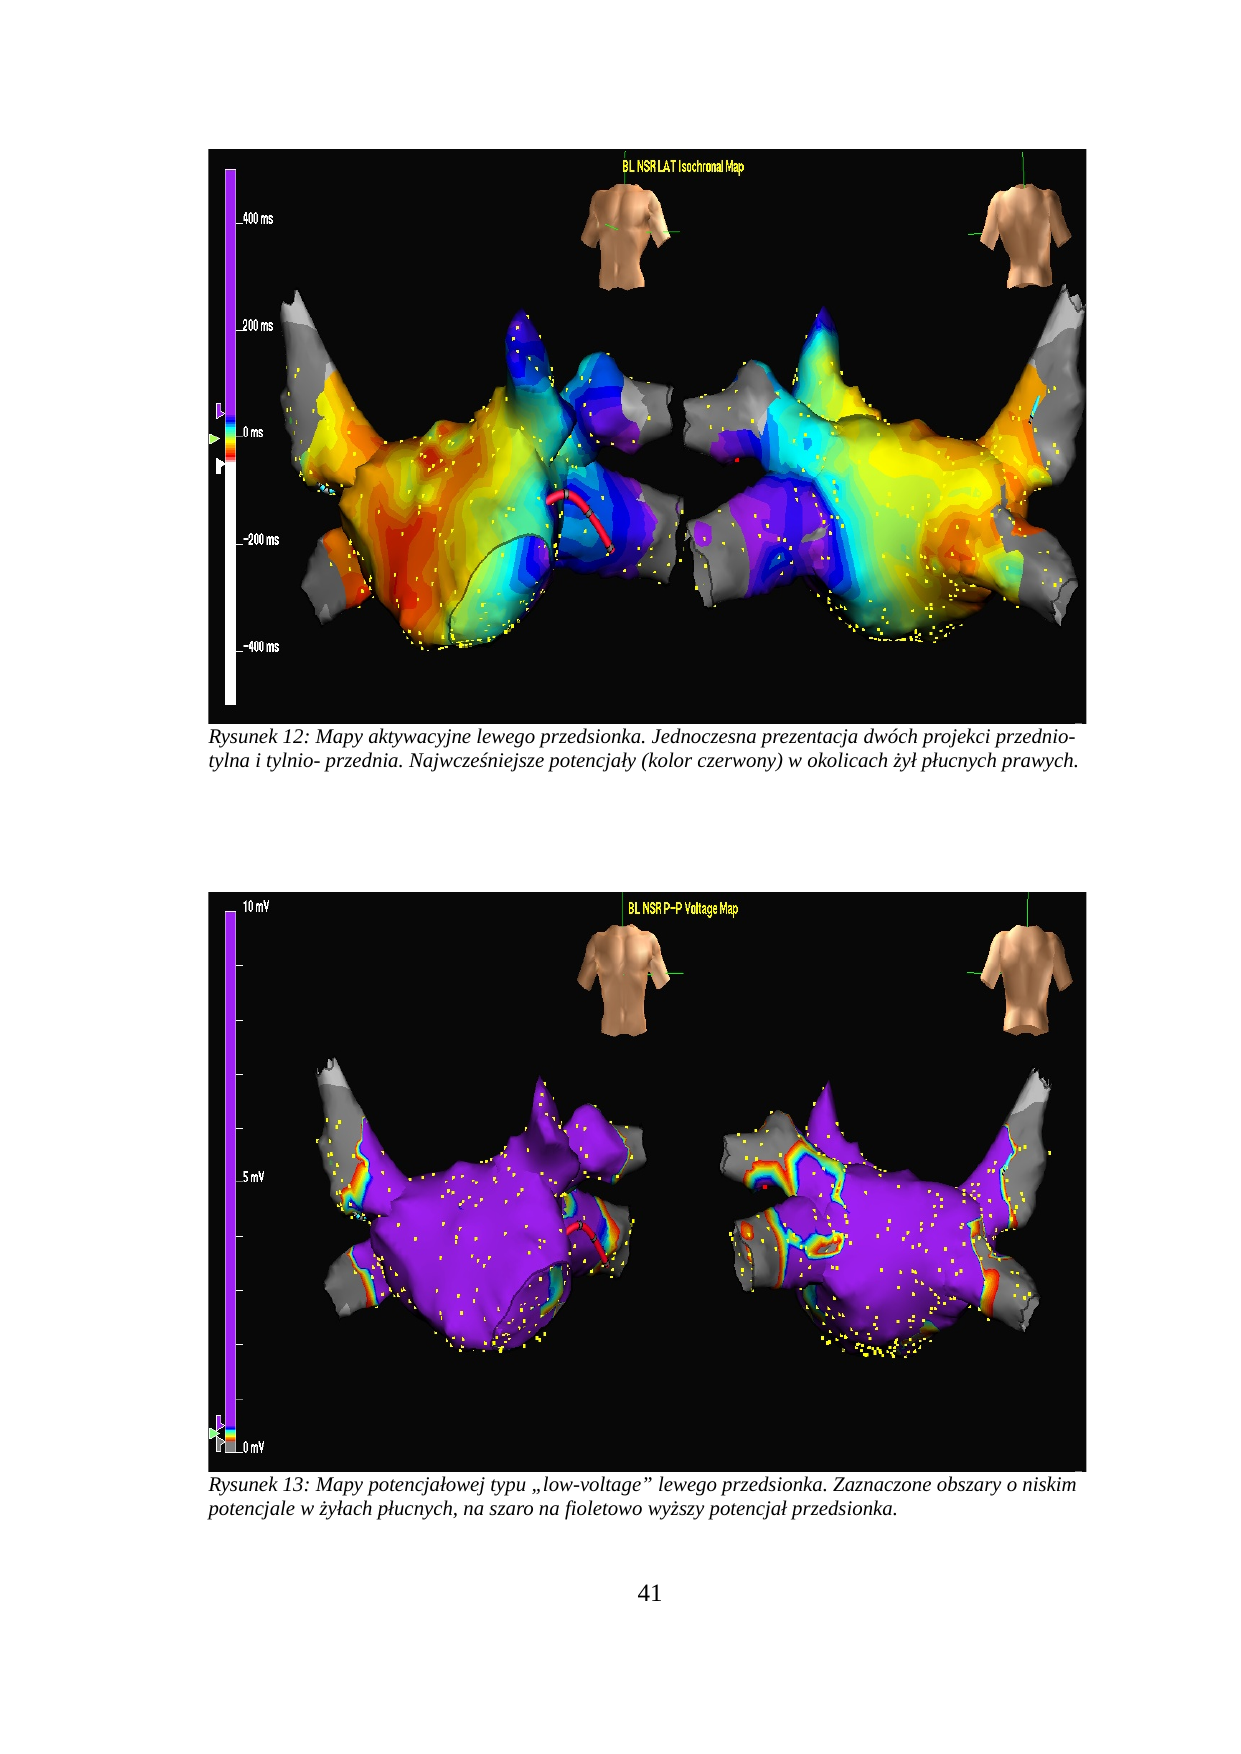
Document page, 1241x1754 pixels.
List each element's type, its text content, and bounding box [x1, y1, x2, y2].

picture [208, 149, 1087, 724]
text Rysunek 12: Mapy aktywacyjne lewego przedsionka. Jednoczesna prezentacja dwóch projekci przednio-tylna i tylnio- przednia. Najwcześniejsze potencjały (kolor czerwony) w okolicach żył płucnych prawych. [208, 724, 1086, 772]
text Rysunek 13: Mapy potencjałowej typu „low-voltage” lewego przedsionka. Zaznaczone obszary o niskim potencjale w żyłach płucnych, na szaro na fioletowo wyższy potencjał przedsionka. [208, 1472, 1086, 1520]
picture [208, 892, 1087, 1472]
